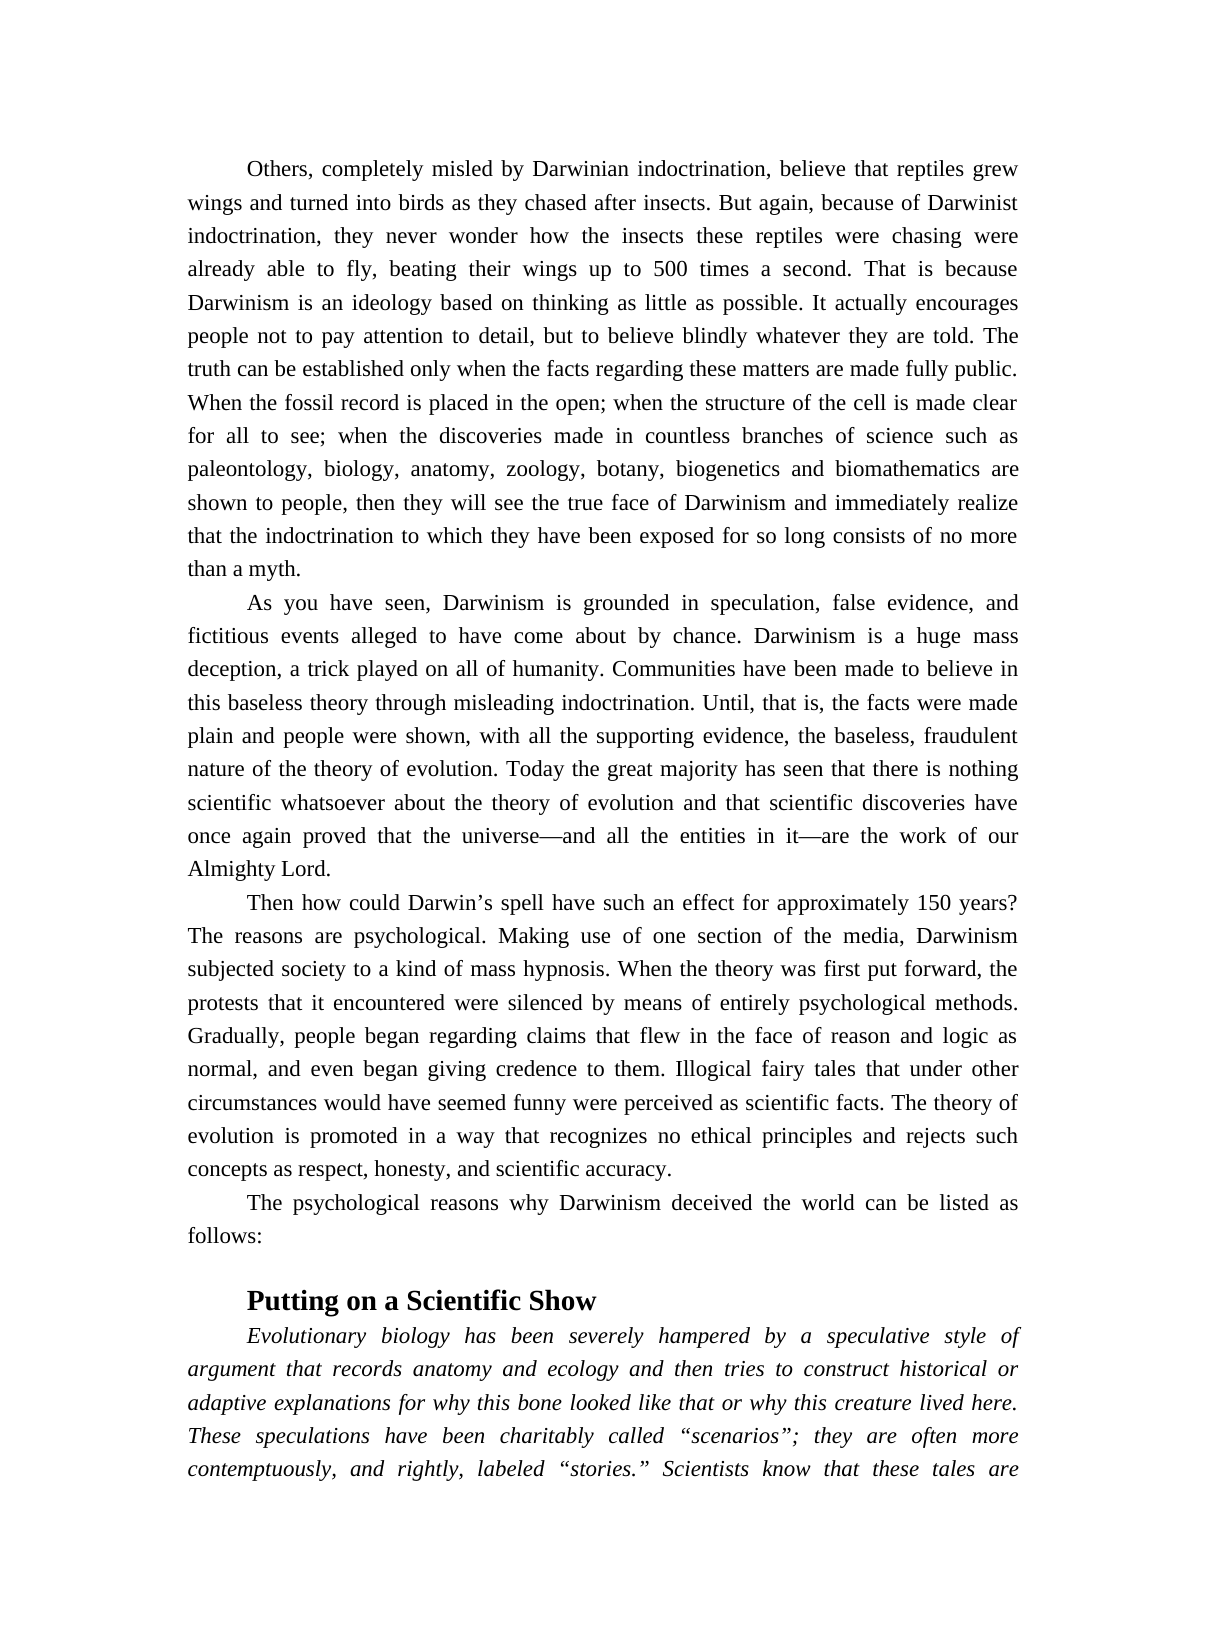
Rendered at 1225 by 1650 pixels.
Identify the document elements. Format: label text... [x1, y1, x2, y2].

text Putting on a Scientific Show [187, 1283, 1020, 1317]
text Others, completely misled by Darwinian indoctrination, believe that reptiles grew wings and turned into birds as they chased after insects. But again, because of Darwinist indoctrination, they never wonder how the insects these reptiles were chasing were already able to fly, beating their wings up to 500 times a second. That is because Darwinism is an ideology based on thinking as little as possible. It actually encourages people not to pay attention to detail, but to believe blindly whatever they are told. The truth can be established only when the facts regarding these matters are made fully public. When the fossil record is placed in the open; when the structure of the cell is made clear for all to see; when the discoveries made in countless branches of science such as paleontology, biology, anatomy, zoology, botany, biogenetics and biomathematics are shown to people, then they will see the true face of Darwinism and immediately realize that the indoctrination to which they have been exposed for so long consists of no more than a myth. [187, 150, 1020, 583]
text Then how could Darwin’s spell have such an effect for approximately 150 years? The reasons are psychological. Making use of one section of the media, Darwinism subjected society to a kind of mass hypnosis. When the theory was first put forward, the protests that it encountered were silenced by means of entirely psychological methods. Gradually, people began regarding claims that flew in the face of reason and logic as normal, and even began giving credence to them. Illogical fairy tales that under other circumstances would have seemed funny were perceived as scientific facts. The theory of evolution is promoted in a way that recognizes no ethical principles and rejects such concepts as respect, honesty, and scientific accuracy. [187, 883, 1020, 1183]
text Evolutionary biology has been severely hampered by a speculative style of argument that records anatomy and ecology and then tries to construct historical or adaptive explanations for why this bone looked like that or why this creature lived here. These speculations have been charitably called “scenarios”; they are often more contemptuously, and rightly, labeled “stories.” Scientists know that these tales are [187, 1317, 1020, 1483]
text As you have seen, Darwinism is grounded in speculation, false evidence, and fictitious events alleged to have come about by chance. Darwinism is a huge mass deception, a trick played on all of humanity. Communities have been made to believe in this baseless theory through misleading indoctrination. Until, that is, the facts were made plain and people were shown, with all the supporting evidence, the baseless, fraudulent nature of the theory of evolution. Today the great majority has seen that there is nothing scientific whatsoever about the theory of evolution and that scientific discoveries have once again proved that the universe—and all the entities in it—are the work of our Almighty Lord. [187, 583, 1020, 883]
text The psychological reasons why Darwinism deceived the world can be listed as follows: [187, 1183, 1020, 1250]
